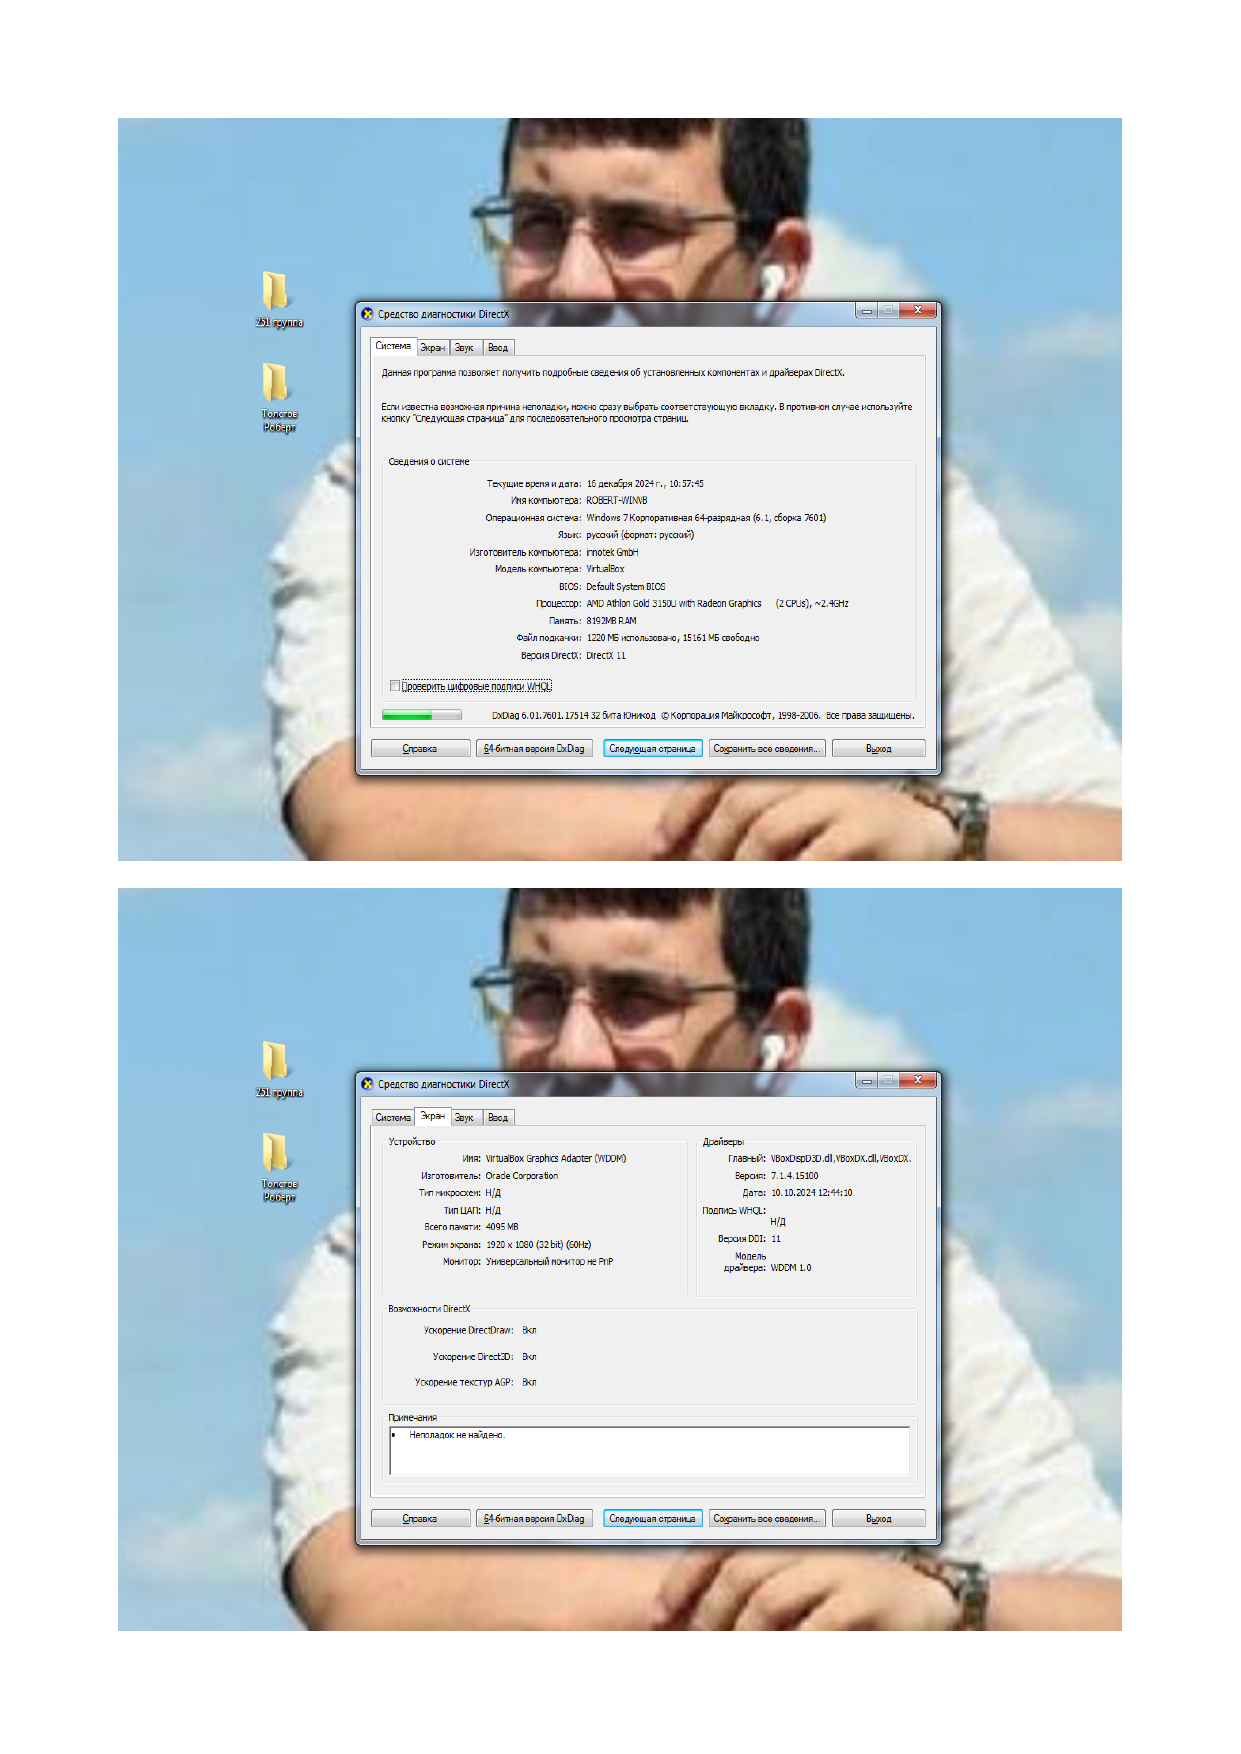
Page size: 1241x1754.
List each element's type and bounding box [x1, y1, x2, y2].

picture [118, 888, 1123, 1631]
picture [118, 118, 1123, 861]
